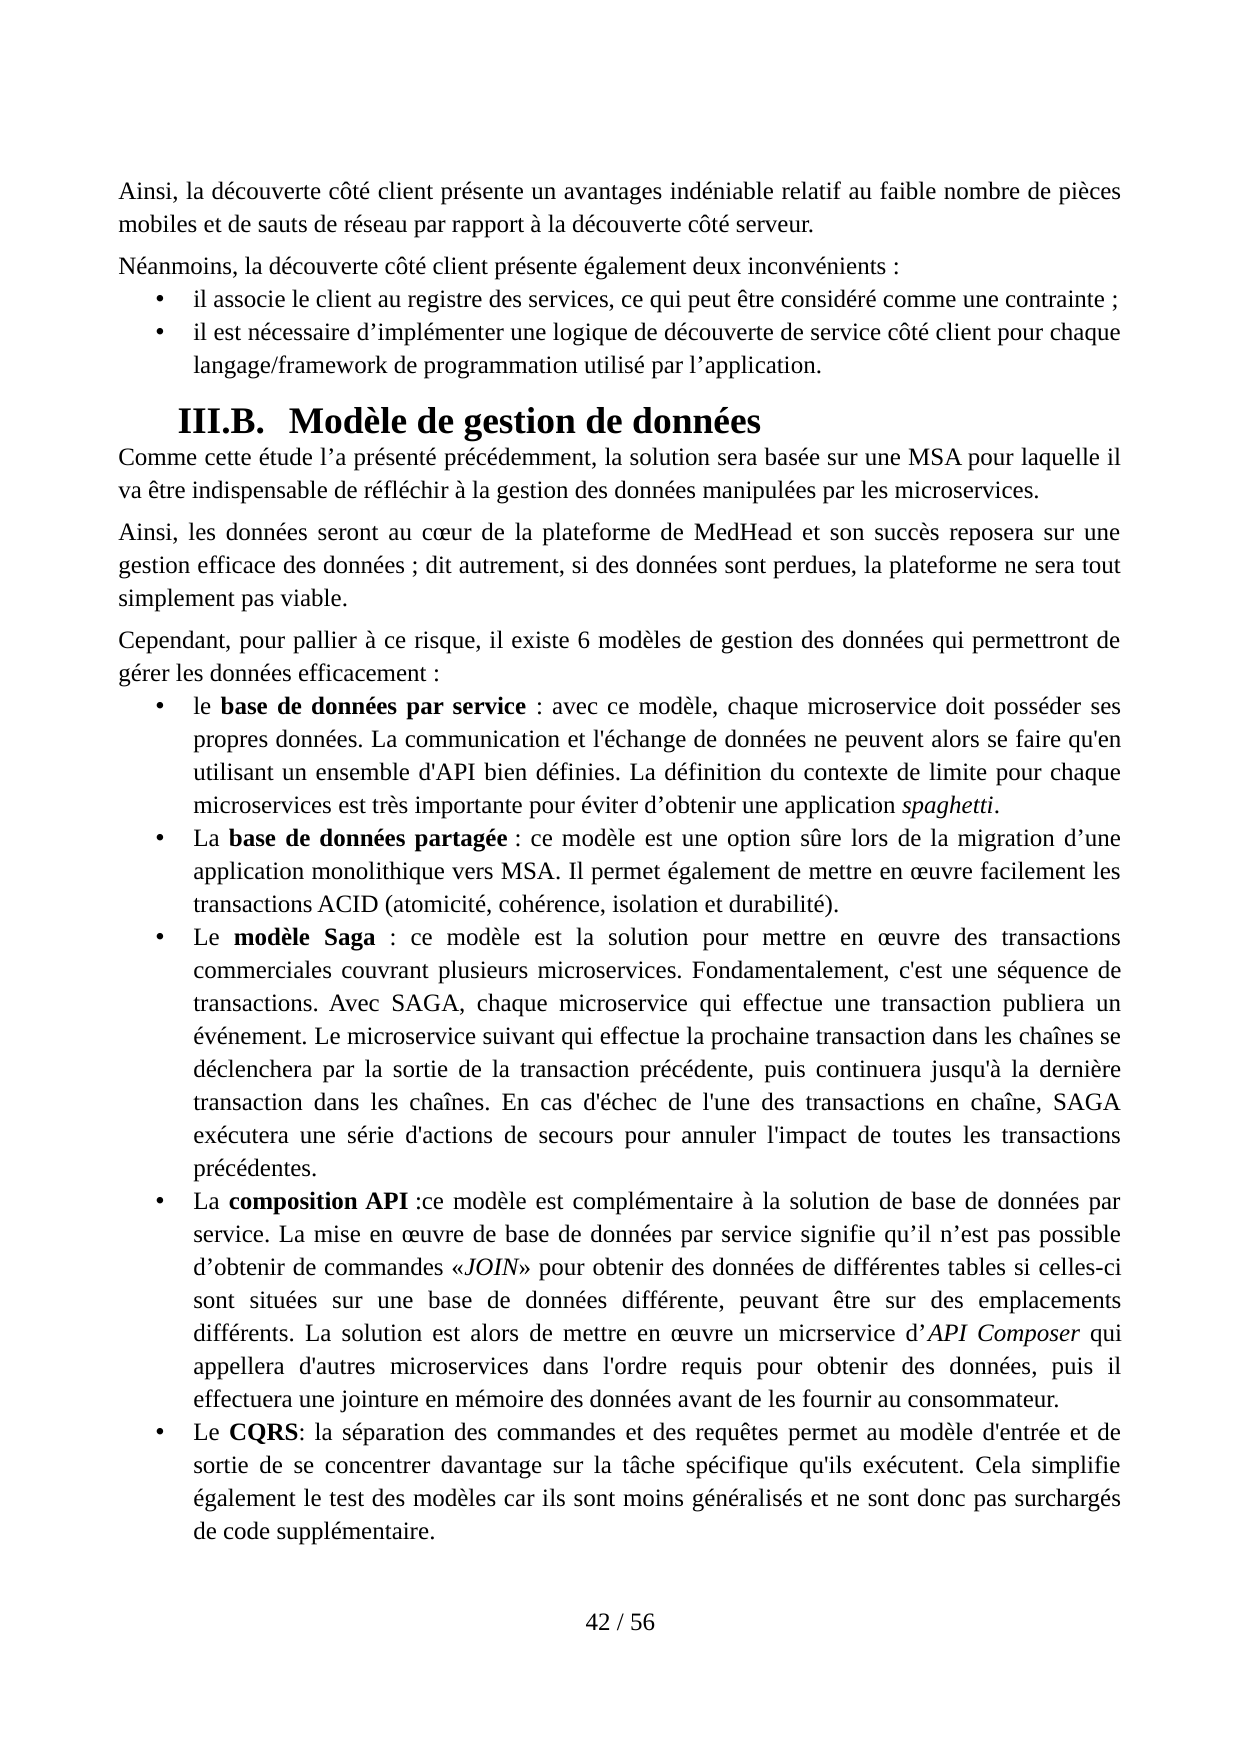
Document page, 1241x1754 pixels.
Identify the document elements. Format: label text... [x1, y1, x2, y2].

text Néanmoins, la découverte côté client présente également deux inconvénients : [118, 251, 1122, 280]
subtitle Modèle de gestion de données [118, 398, 1122, 441]
text Ainsi, la découverte côté client présente un avantages indéniable relatif au faible nombre de pièces mobiles et de sauts de réseau par rapport à la découverte côté serveur. [118, 176, 1122, 238]
list La composition API :ce modèle est complémentaire à la solution de base de données par service. La mise en œuvre de base de données par service signifie qu’il n’est pas possible d’obtenir de commandes «JOIN» pour obtenir des données de différentes tables si celles-ci sont situées sur une base de données différente, peuvant être sur des emplacements différents. La solution est alors de mettre en œuvre un micrservice d’API Composer qui appellera d'autres microservices dans l'ordre requis pour obtenir des données, puis il effectuera une jointure en mémoire des données avant de les fournir au consommateur. [156, 1186, 1122, 1413]
list Le modèle Saga : ce modèle est la solution pour mettre en œuvre des transactions commerciales couvrant plusieurs microservices. Fondamentalement, c'est une séquence de transactions. Avec SAGA, chaque microservice qui effectue une transaction publiera un événement. Le microservice suivant qui effectue la prochaine transaction dans les chaînes se déclenchera par la sortie de la transaction précédente, puis continuera jusqu'à la dernière transaction dans les chaînes. En cas d'échec de l'une des transactions en chaîne, SAGA exécutera une série d'actions de secours pour annuler l'impact de toutes les transactions précédentes. [156, 922, 1122, 1182]
text Comme cette étude l’a présenté précédemment, la solution sera basée sur une MSA pour laquelle il va être indispensable de réfléchir à la gestion des données manipulées par les microservices. [118, 442, 1122, 504]
text Ainsi, les données seront au cœur de la plateforme de MedHead et son succès reposera sur une gestion efficace des données ; dit autrement, si des données sont perdues, la plateforme ne sera tout simplement pas viable. [118, 517, 1122, 612]
list il associe le client au registre des services, ce qui peut être considéré comme une contrainte ; [156, 284, 1122, 313]
list le base de données par service : avec ce modèle, chaque microservice doit posséder ses propres données. La communication et l'échange de données ne peuvent alors se faire qu'en utilisant un ensemble d'API bien définies. La définition du contexte de limite pour chaque microservices est très importante pour éviter d’obtenir une application spaghetti. [156, 691, 1122, 818]
list il est nécessaire d’implémenter une logique de découverte de service côté client pour chaque langage/framework de programmation utilisé par l’application. [156, 317, 1122, 379]
list La base de données partagée : ce modèle est une option sûre lors de la migration d’une application monolithique vers MSA. Il permet également de mettre en œuvre facilement les transactions ACID (atomicité, cohérence, isolation et durabilité). [156, 823, 1122, 918]
list Le CQRS: la séparation des commandes et des requêtes permet au modèle d'entrée et de sortie de se concentrer davantage sur la tâche spécifique qu'ils exécutent. Cela simplifie également le test des modèles car ils sont moins généralisés et ne sont donc pas surchargés de code supplémentaire. [156, 1417, 1122, 1545]
text Cependant, pour pallier à ce risque, il existe 6 modèles de gestion des données qui permettront de gérer les données efficacement : [118, 625, 1122, 686]
